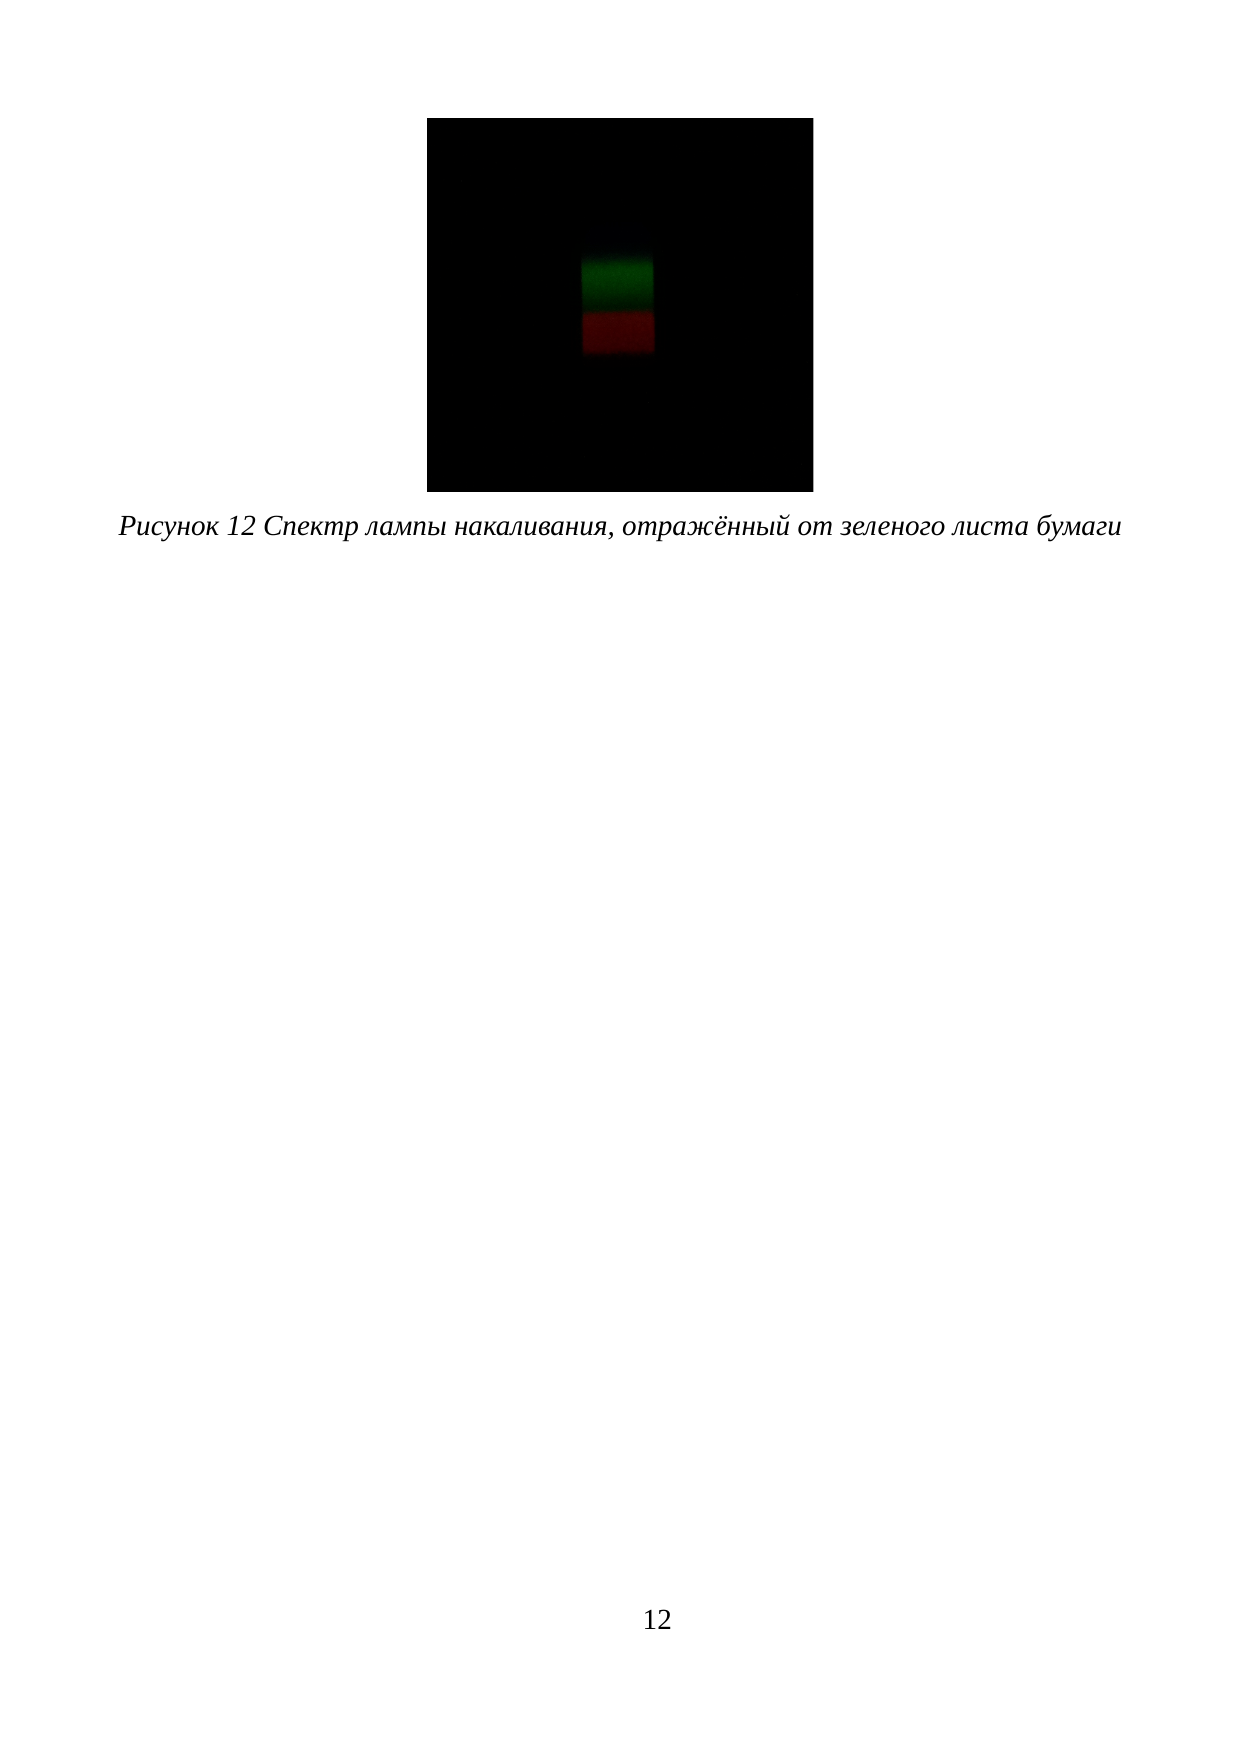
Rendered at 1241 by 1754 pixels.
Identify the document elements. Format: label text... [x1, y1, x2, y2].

picture [449, 118, 814, 492]
text Рисунок 12 Спектр лампы накаливания, отражённый от зеленого листа бумаги [118, 508, 1122, 542]
